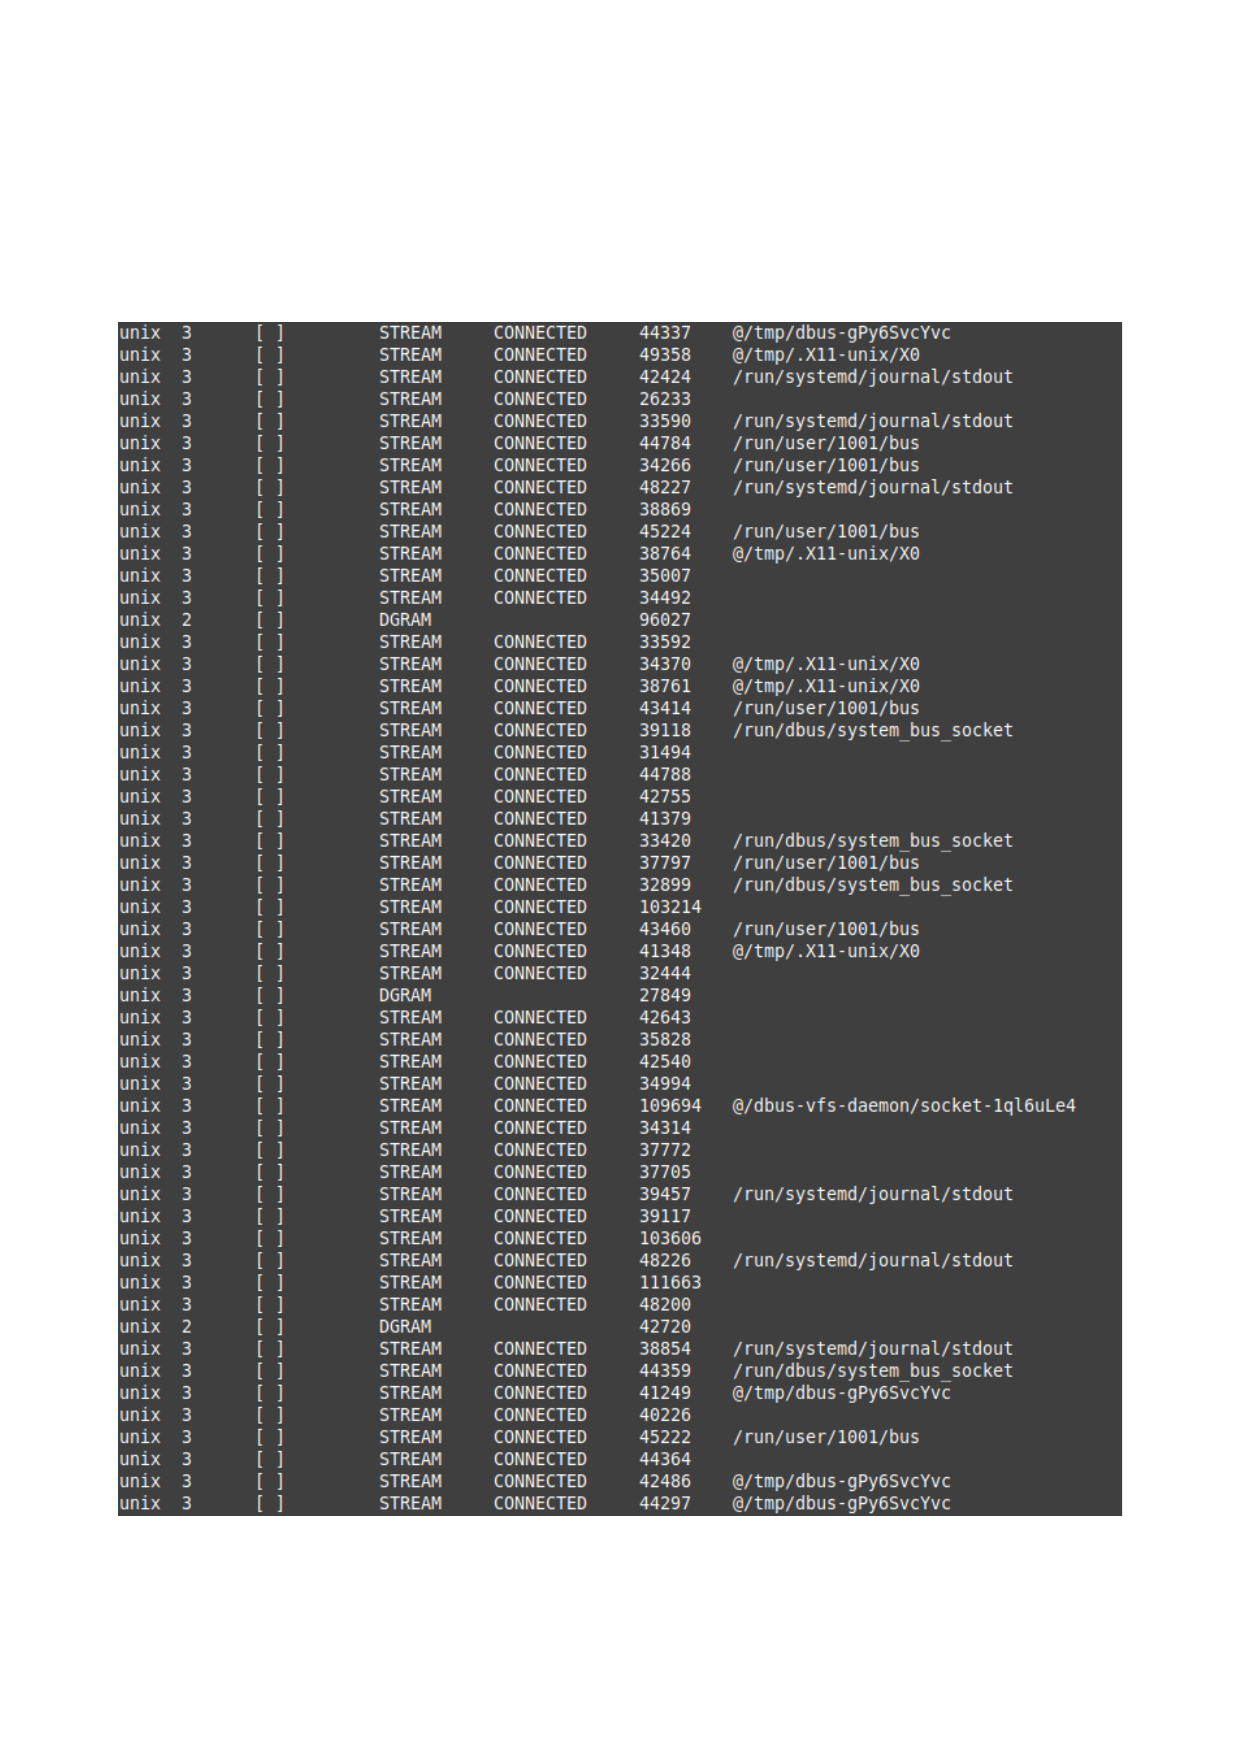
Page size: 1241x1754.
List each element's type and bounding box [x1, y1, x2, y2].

picture [118, 322, 1123, 1516]
